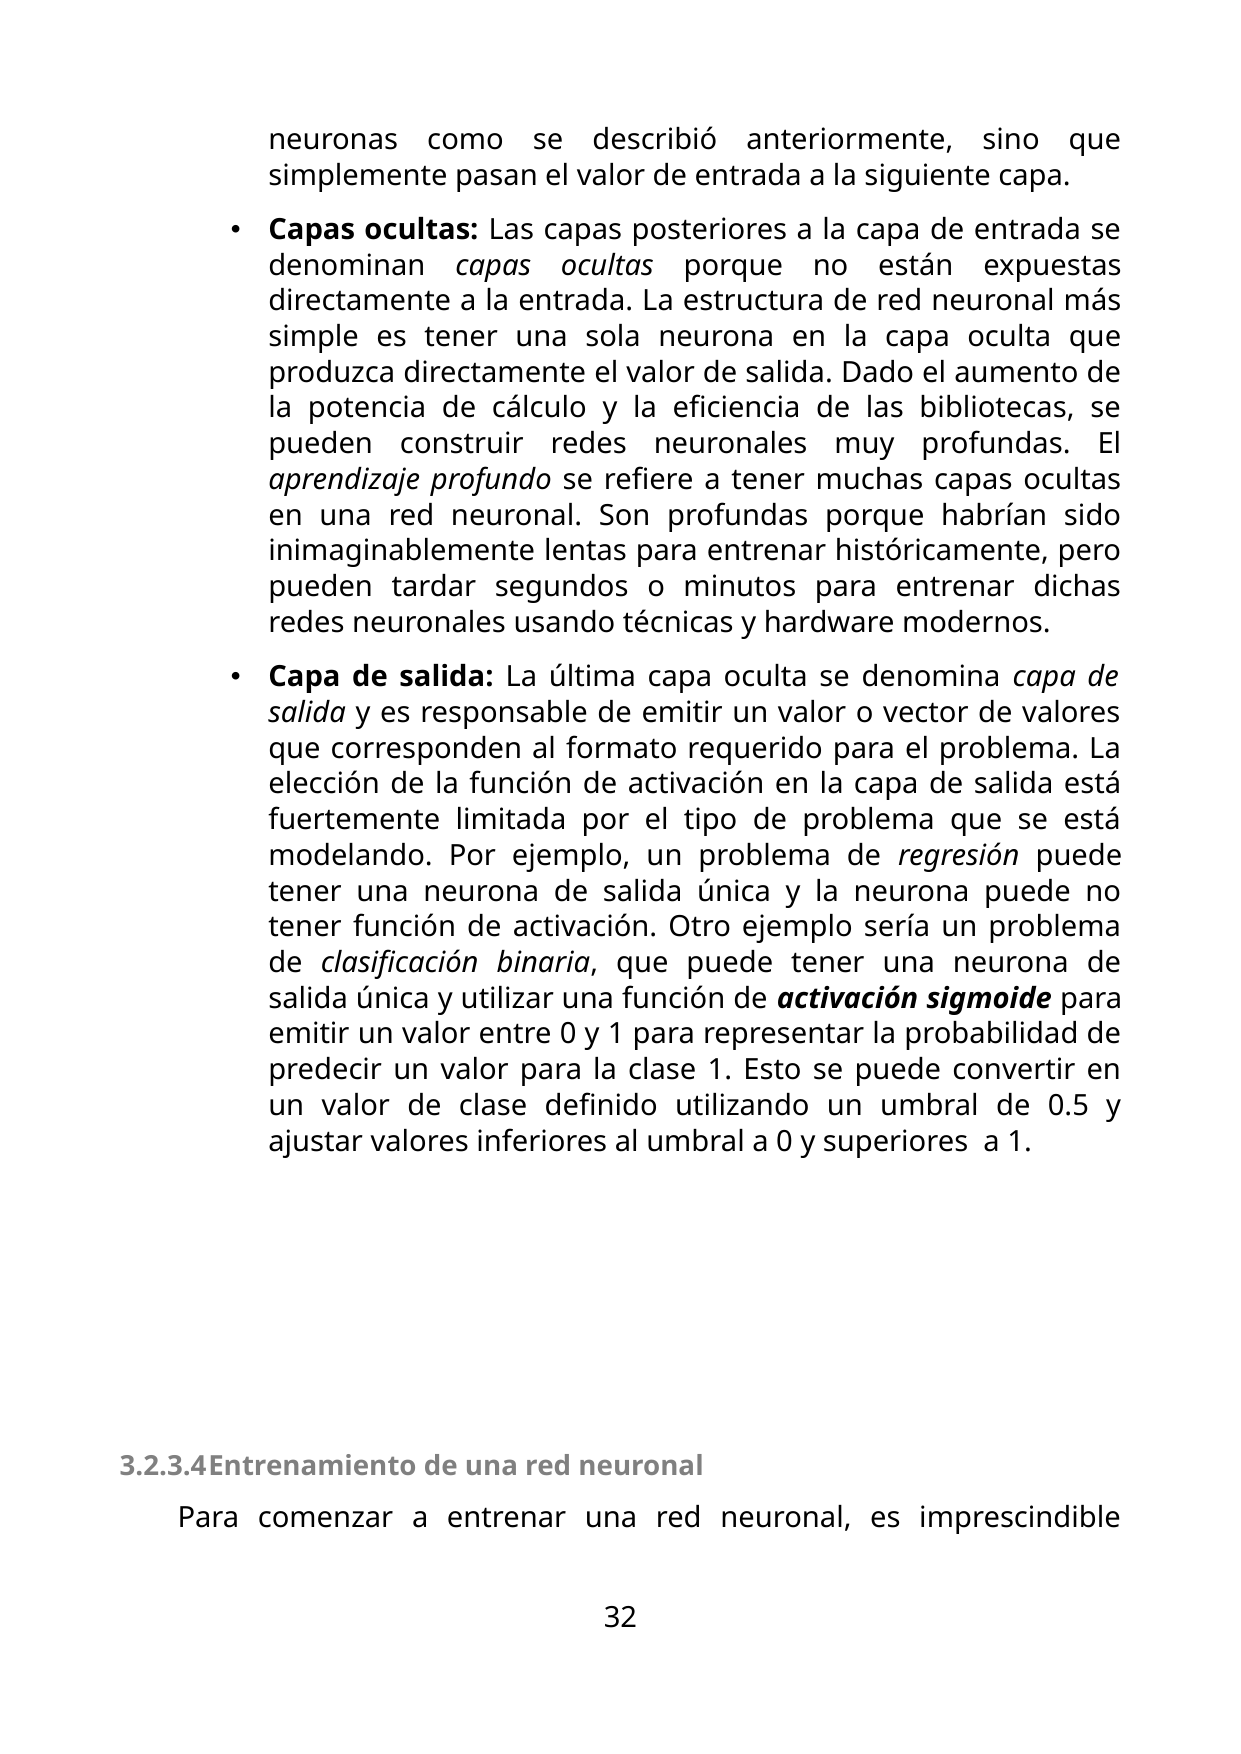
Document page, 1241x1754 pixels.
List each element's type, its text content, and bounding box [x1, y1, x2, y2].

subtitle Entrenamiento de una red neuronal [119, 1446, 1122, 1483]
list neuronas como se describió anteriormente, sino que simplemente pasan el valor de entrada a la siguiente capa. [231, 118, 1122, 193]
list Capas ocultas: Las capas posteriores a la capa de entrada se denominan capas ocultas porque no están expuestas directamente a la entrada. La estructura de red neuronal más simple es tener una sola neurona en la capa oculta que produzca directamente el valor de salida. Dado el aumento de la potencia de cálculo y la eficiencia de las bibliotecas, se pueden construir redes neuronales muy profundas. El aprendizaje profundo se refiere a tener muchas capas ocultas en una red neuronal. Son profundas porque habrían sido inimaginablemente lentas para entrenar históricamente, pero pueden tardar segundos o minutos para entrenar dichas redes neuronales usando técnicas y hardware modernos. [231, 208, 1122, 641]
list Capa de salida: La última capa oculta se denomina capa de salida y es responsable de emitir un valor o vector de valores que corresponden al formato requerido para el problema. La elección de la función de activación en la capa de salida está fuertemente limitada por el tipo de problema que se está modelando. Por ejemplo, un problema de regresión puede tener una neurona de salida única y la neurona puede no tener función de activación. Otro ejemplo sería un problema de clasificación binaria, que puede tener una neurona de salida única y utilizar una función de activación sigmoide para emitir un valor entre 0 y 1 para representar la probabilidad de predecir un valor para la clase 1. Esto se puede convertir en un valor de clase definido utilizando un umbral de 0.5 y ajustar valores inferiores al umbral a 0 y superiores a 1. [231, 655, 1122, 1159]
text Para comenzar a entrenar una red neuronal, es imprescindible [118, 1496, 1122, 1536]
